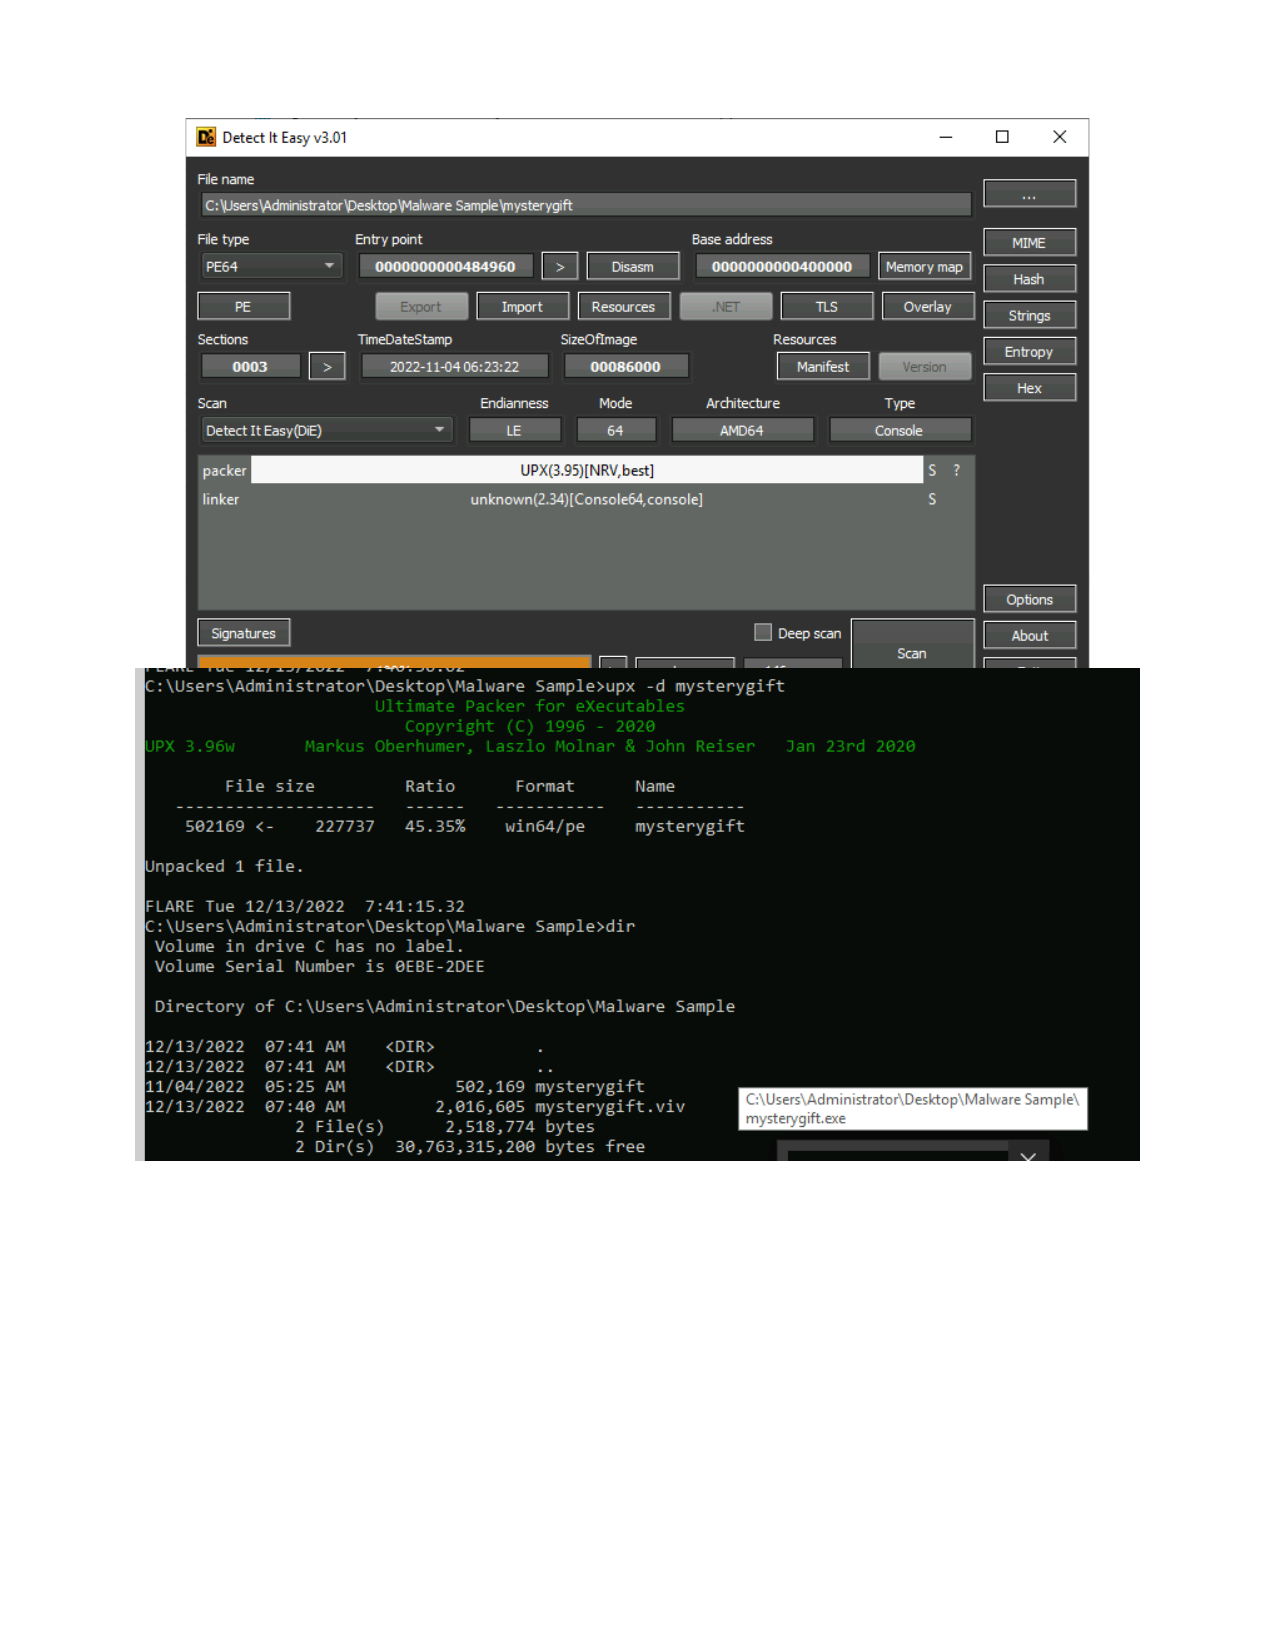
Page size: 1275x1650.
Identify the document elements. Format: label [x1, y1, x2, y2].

picture [135, 118, 1140, 1161]
